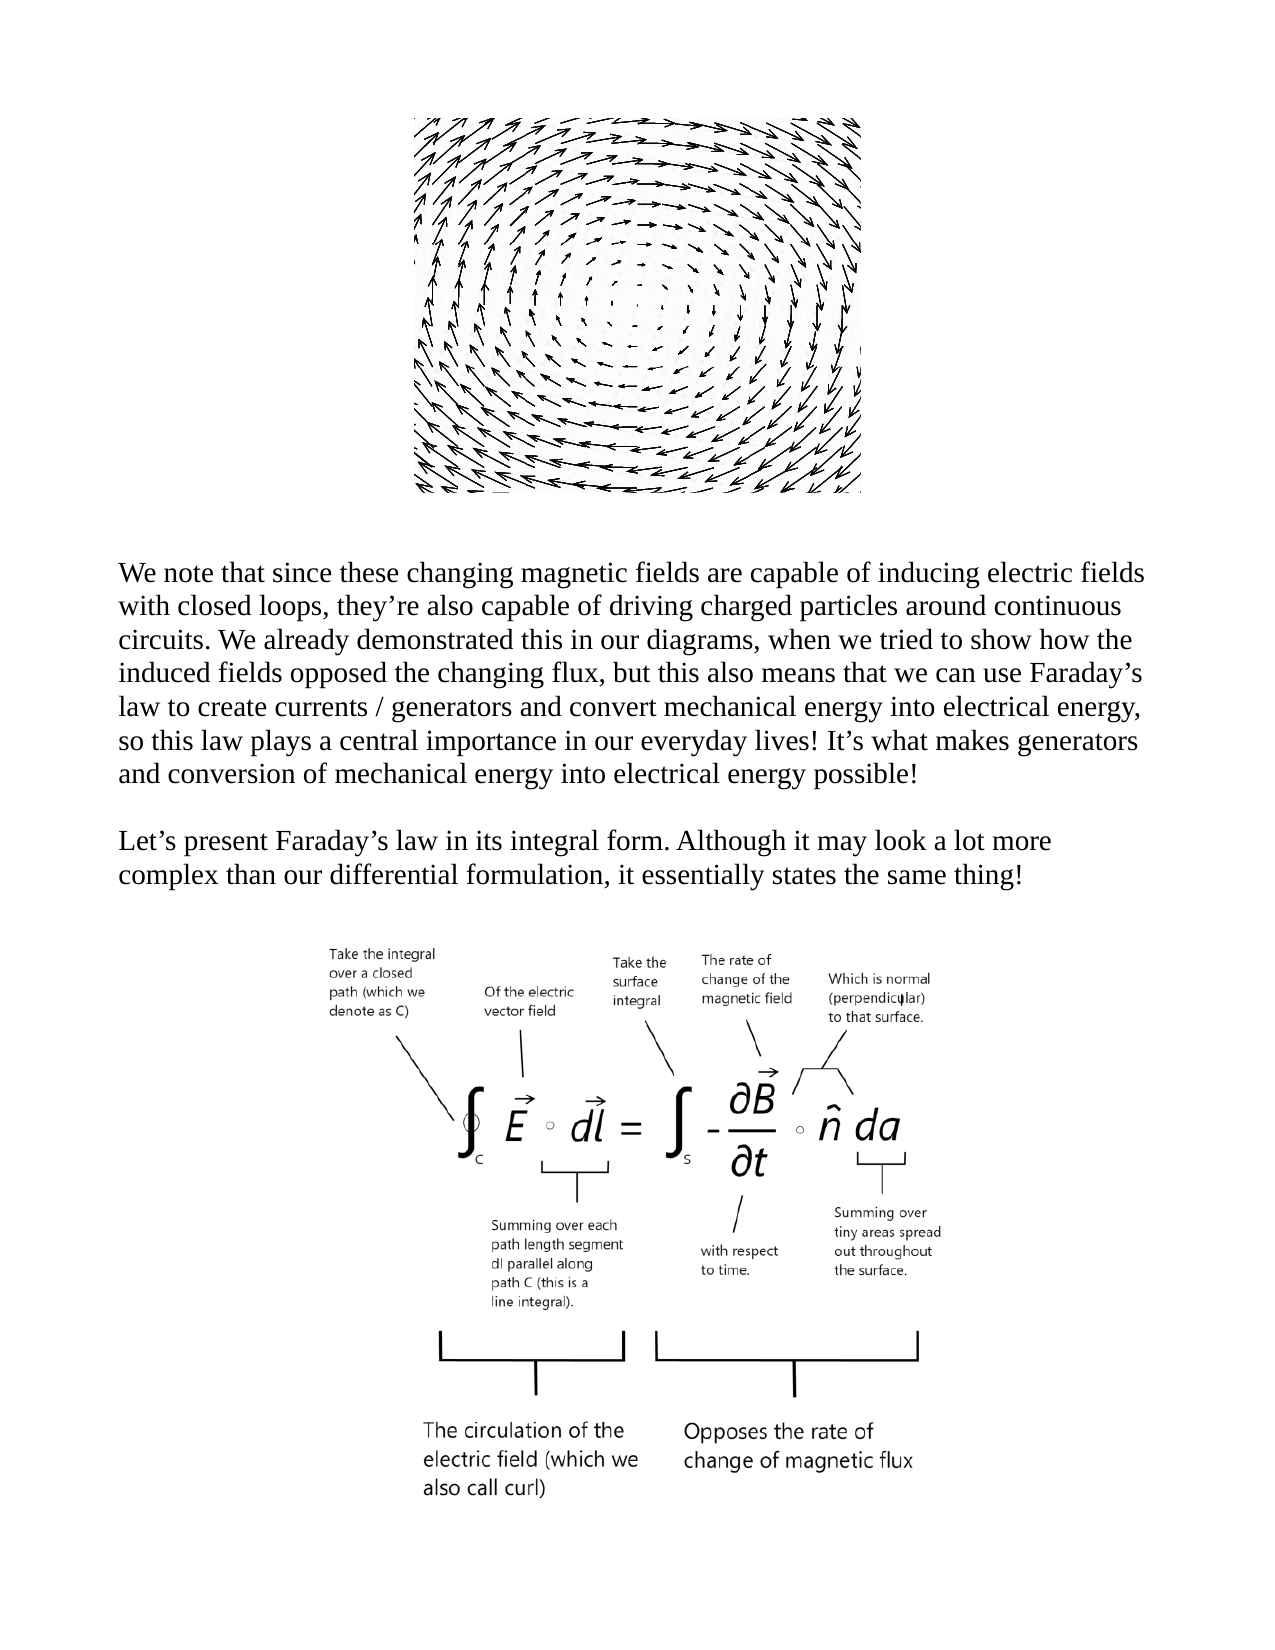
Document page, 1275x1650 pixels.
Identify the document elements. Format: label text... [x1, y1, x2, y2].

text We note that since these changing magnetic fields are capable of inducing electric fields with closed loops, they’re also capable of driving charged particles around continuous circuits. We already demonstrated this in our diagrams, when we tried to show how the induced fields opposed the changing flux, but this also means that we can use Faraday’s law to create currents / generators and convert mechanical energy into electrical energy, so this law plays a central importance in our everyday lives! It’s what makes generators and conversion of mechanical energy into electrical energy possible! [118, 555, 1157, 790]
text Let’s present Faraday’s law in its integral form. Although it may look a lot more complex than our differential formulation, it essentially states the same thing! [118, 823, 1157, 890]
picture [311, 923, 964, 1523]
picture [414, 118, 861, 493]
